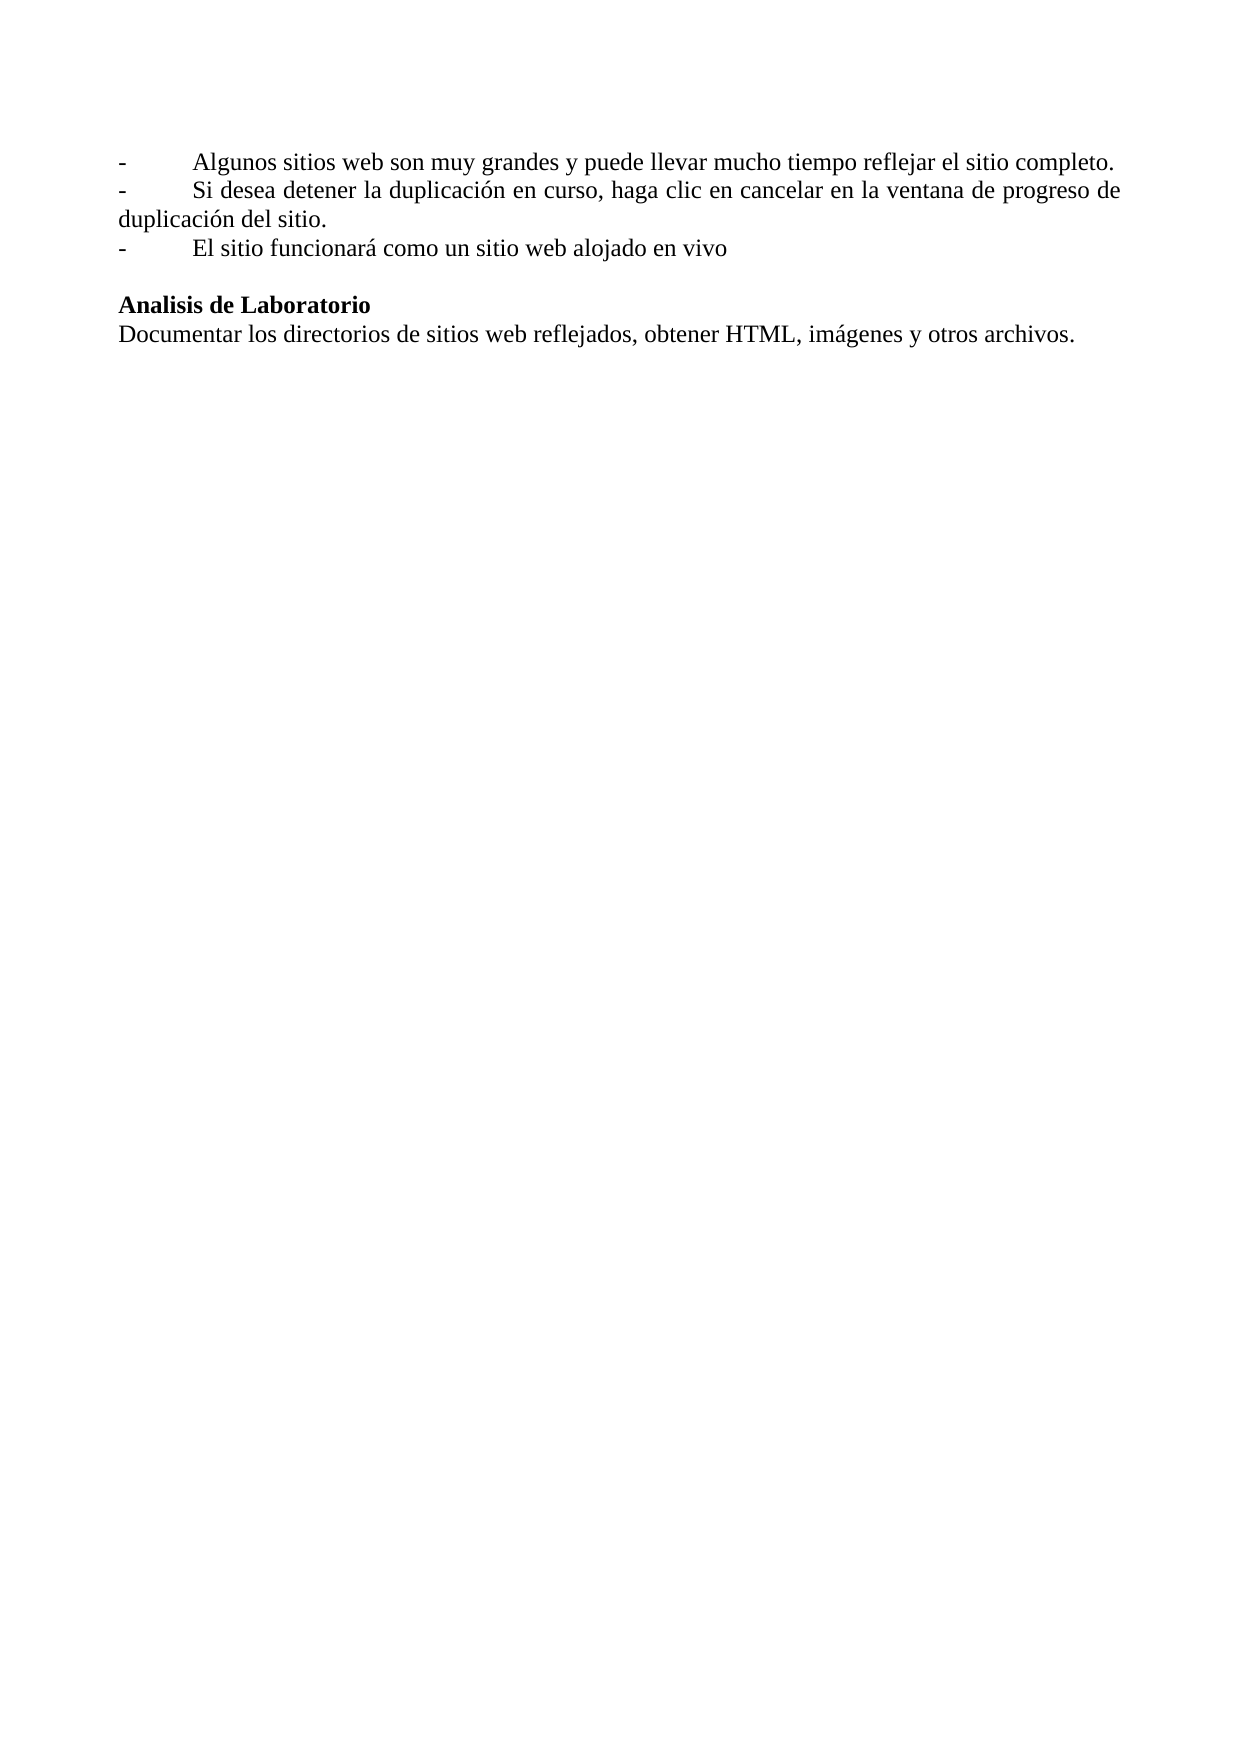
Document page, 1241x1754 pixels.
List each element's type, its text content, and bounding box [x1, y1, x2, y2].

text - El sitio funcionará como un sitio web alojado en vivo [118, 233, 1122, 262]
text Analisis de Laboratorio [118, 291, 1122, 319]
text - Algunos sitios web son muy grandes y puede llevar mucho tiempo reflejar el sitio completo. [118, 147, 1122, 176]
text Documentar los directorios de sitios web reflejados, obtener HTML, imágenes y otros archivos. [118, 319, 1122, 348]
text - Si desea detener la duplicación en curso, haga clic en cancelar en la ventana de progreso de duplicación del sitio. [118, 176, 1122, 233]
